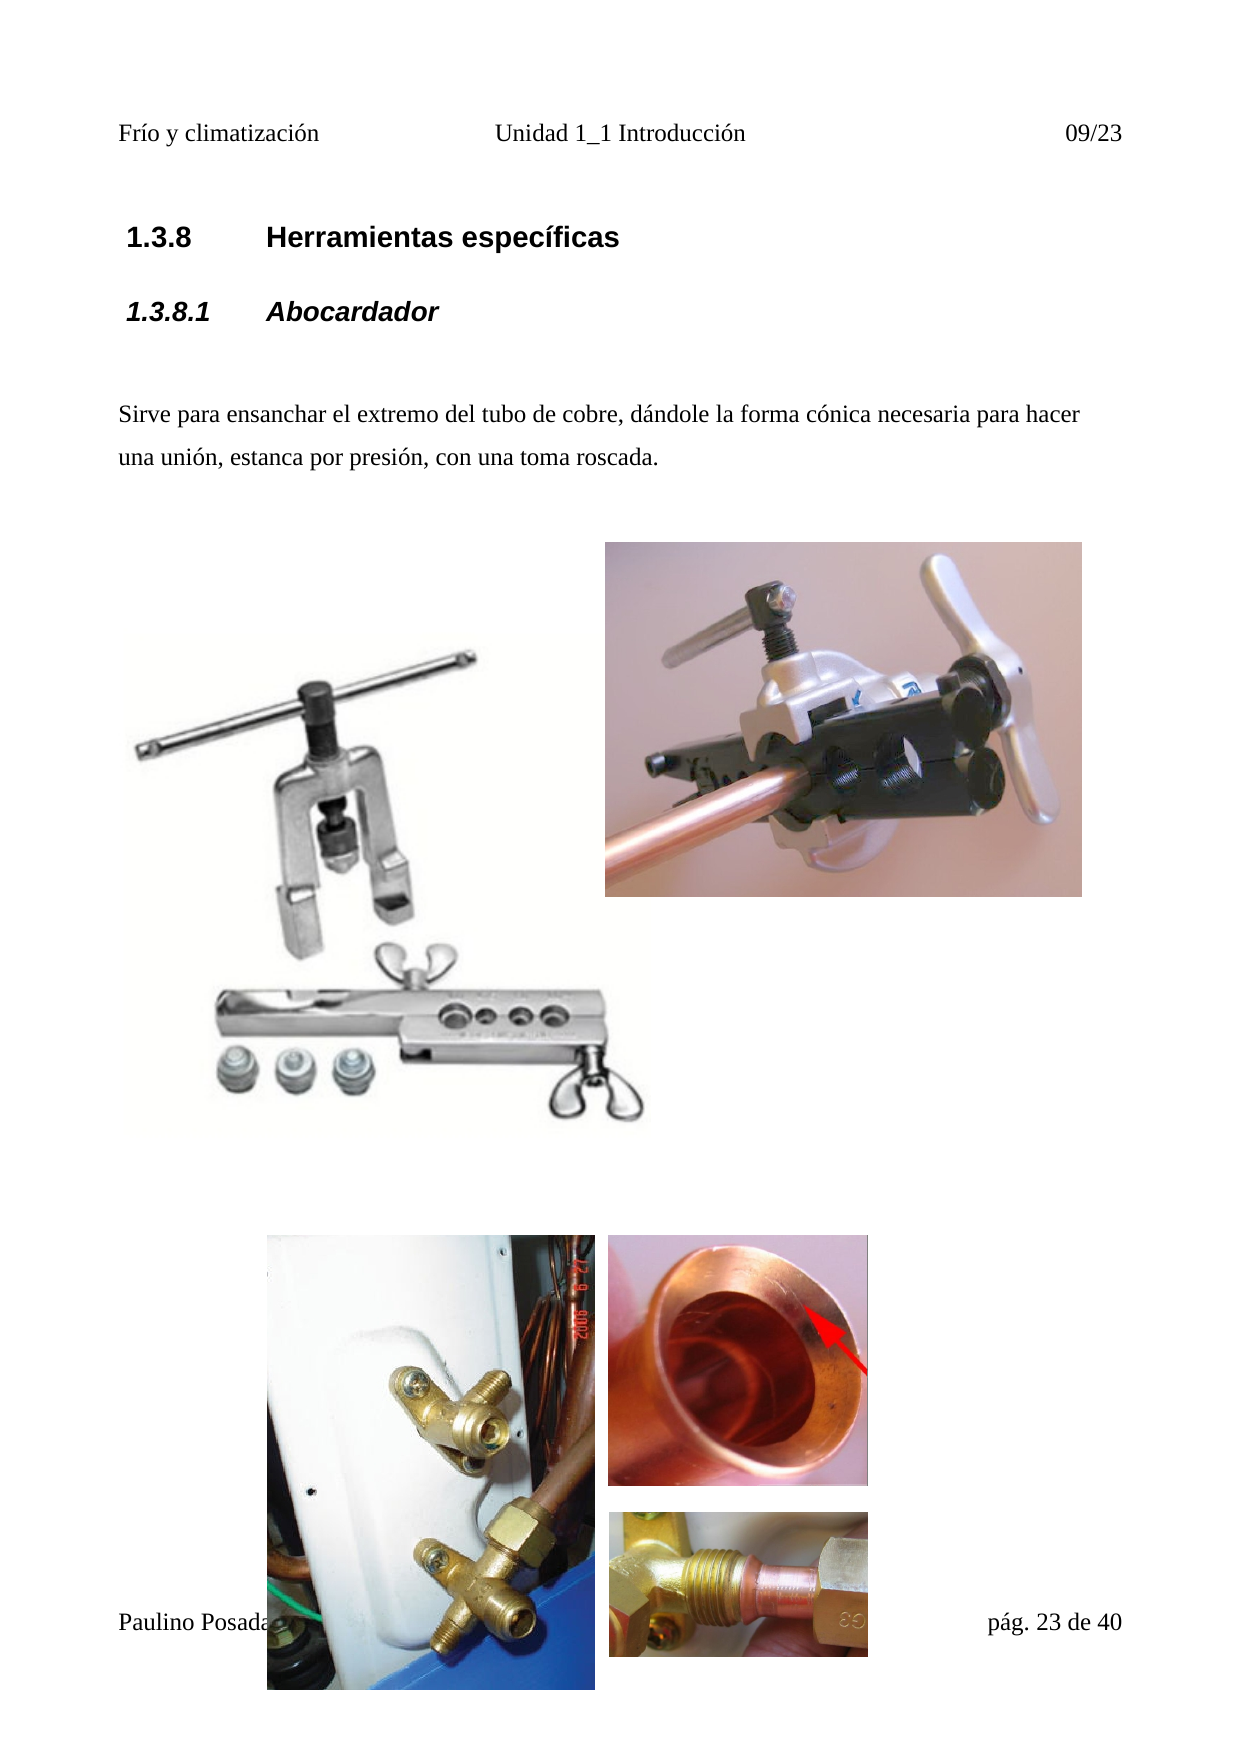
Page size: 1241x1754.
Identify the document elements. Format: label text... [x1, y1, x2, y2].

subtitle Abocardador [118, 295, 1122, 327]
text Sirve para ensanchar el extremo del tubo de cobre, dándole la forma cónica necesaria para hacer una unión, estanca por presión, con una toma roscada. [118, 399, 1122, 471]
picture [608, 1235, 868, 1486]
picture [609, 1512, 868, 1657]
subtitle Herramientas específicas [118, 220, 1122, 253]
picture [118, 542, 1082, 1138]
picture [267, 1235, 595, 1690]
